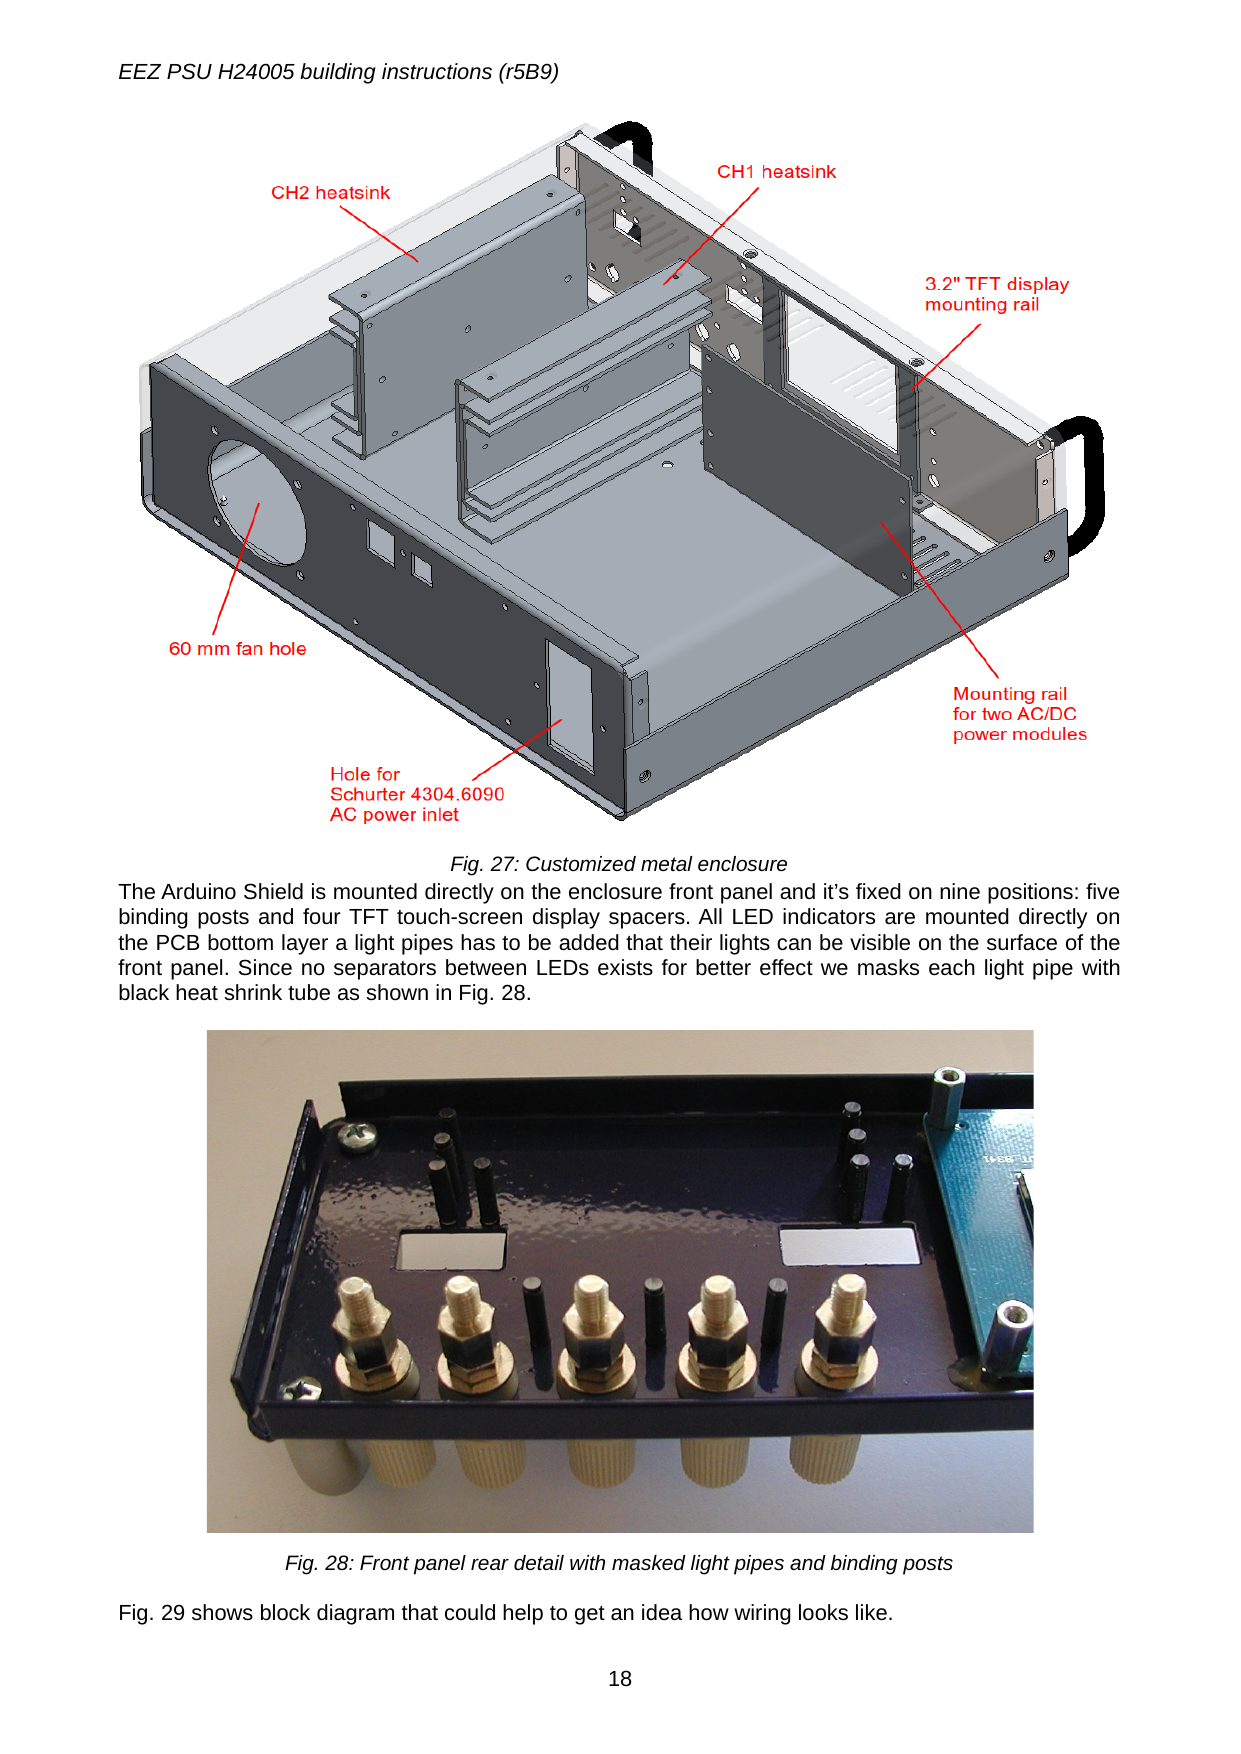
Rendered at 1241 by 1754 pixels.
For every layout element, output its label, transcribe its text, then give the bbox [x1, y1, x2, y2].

picture [118, 106, 1123, 835]
text Fig. 29 shows block diagram that could help to get an idea how wiring looks like. [118, 1600, 1122, 1625]
text Fig. 28: Front panel rear detail with masked light pipes and binding posts [207, 1533, 1033, 1574]
text Fig. 27: Customized metal enclosure [118, 835, 1122, 876]
text The Arduino Shield is mounted directly on the enclosure front panel and it’s fixed on nine positions: five binding posts and four TFT touch-screen display spacers. All LED indicators are mounted directly on the PCB bottom layer a light pipes has to be added that their lights can be visible on the surface of the front panel. Since no separators between LEDs exists for better effect we masks each light pipe with black heat shrink tube as shown in Fig. 28. [118, 879, 1122, 1005]
picture [206, 1030, 1034, 1533]
